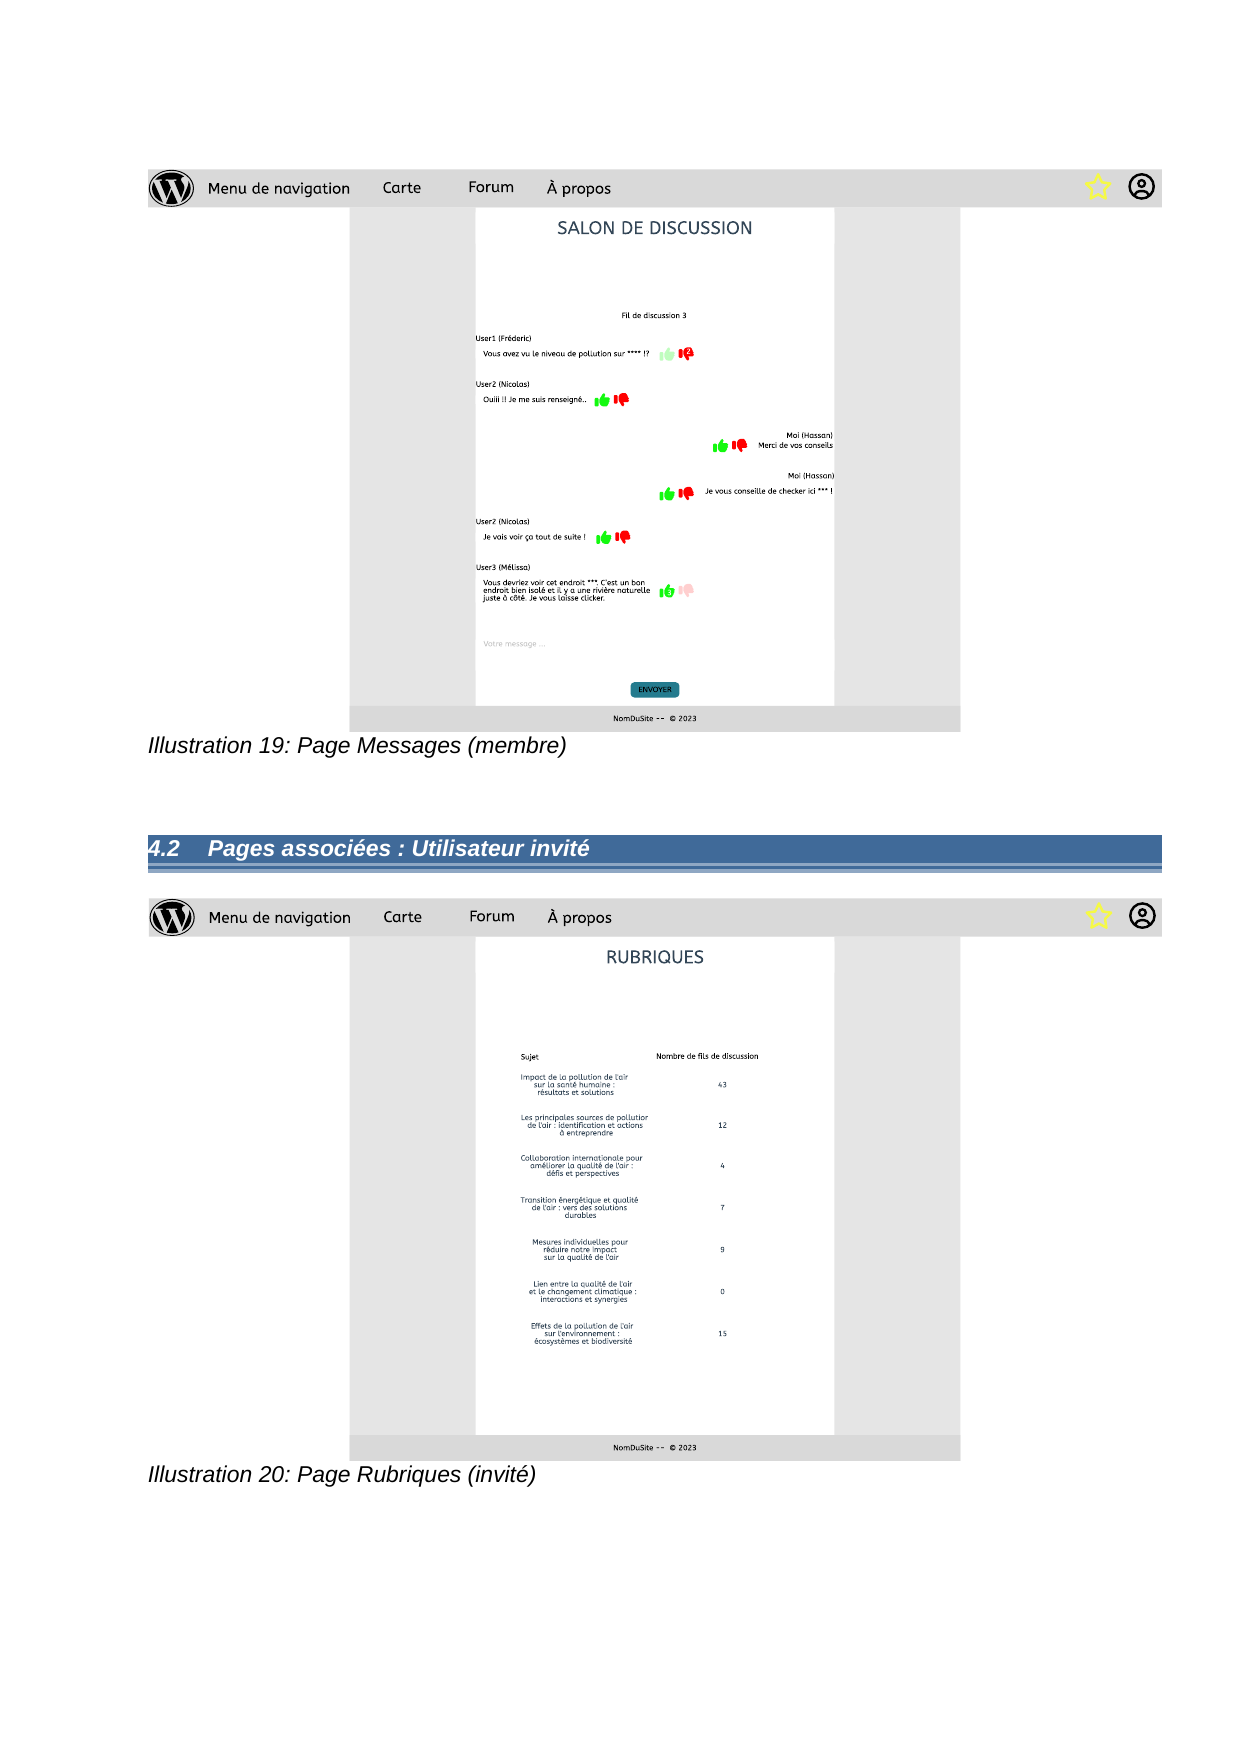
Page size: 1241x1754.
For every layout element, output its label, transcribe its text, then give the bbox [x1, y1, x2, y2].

subtitle Pages associées : Utilisateur invité [148, 835, 1162, 863]
text Illustration 20: Page Rubriques (invité) [148, 1461, 1162, 1488]
text Illustration 19: Page Messages (membre) [148, 732, 1162, 758]
